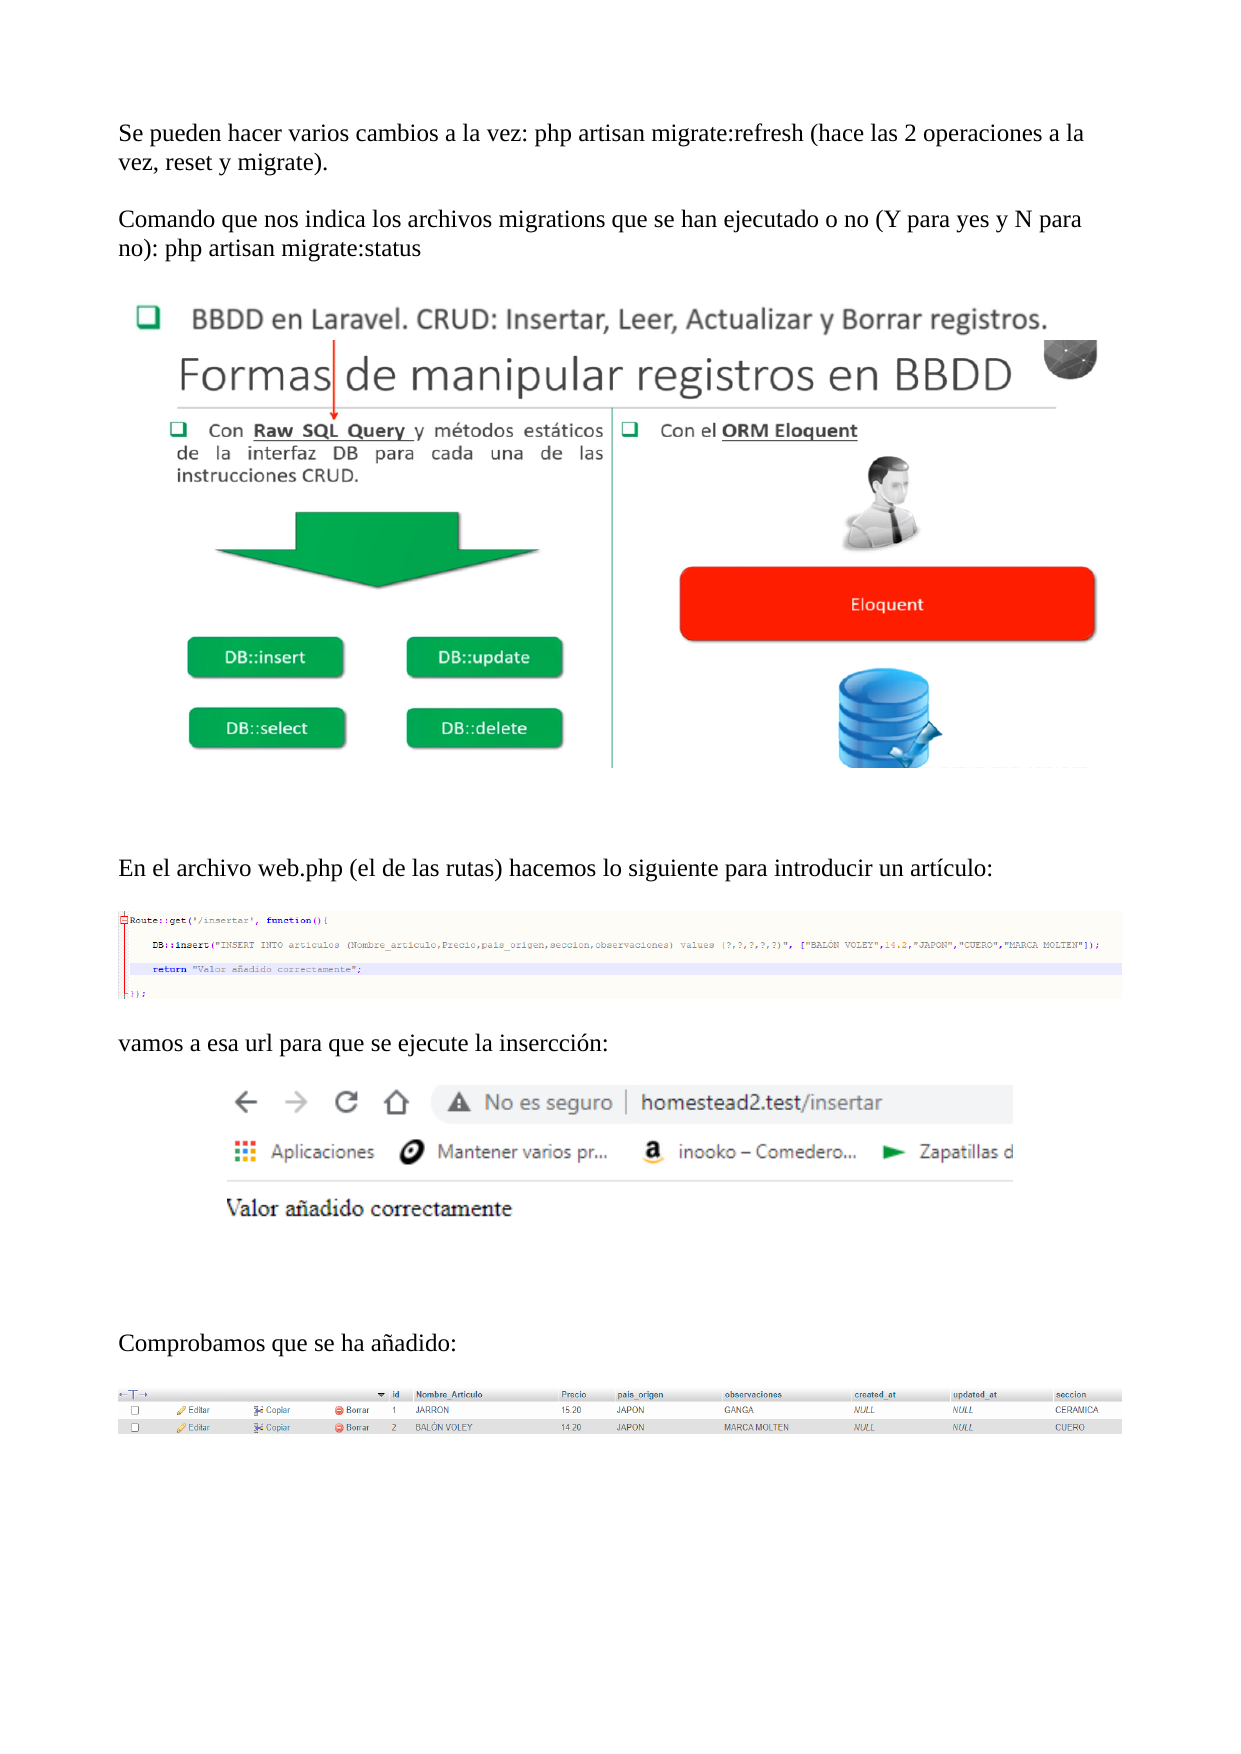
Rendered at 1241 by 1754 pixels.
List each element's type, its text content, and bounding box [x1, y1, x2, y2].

picture [118, 911, 1122, 999]
picture [118, 1386, 1122, 1434]
text Se pueden hacer varios cambios a la vez: php artisan migrate:refresh (hace las 2 operaciones a la vez, reset y migrate). [118, 118, 1122, 176]
text vamos a esa url para que se ejecute la insercción: [118, 1028, 1122, 1056]
text Comando que nos indica los archivos migrations que se han ejecutado o no (Y para yes y N para no): php artisan migrate:status [118, 204, 1122, 262]
picture [118, 290, 1122, 768]
text En el archivo web.php (el de las rutas) hacemos lo siguiente para introducir un artículo: [118, 853, 1122, 882]
text Comprobamos que se ha añadido: [118, 1328, 1122, 1357]
picture [227, 1085, 1013, 1271]
